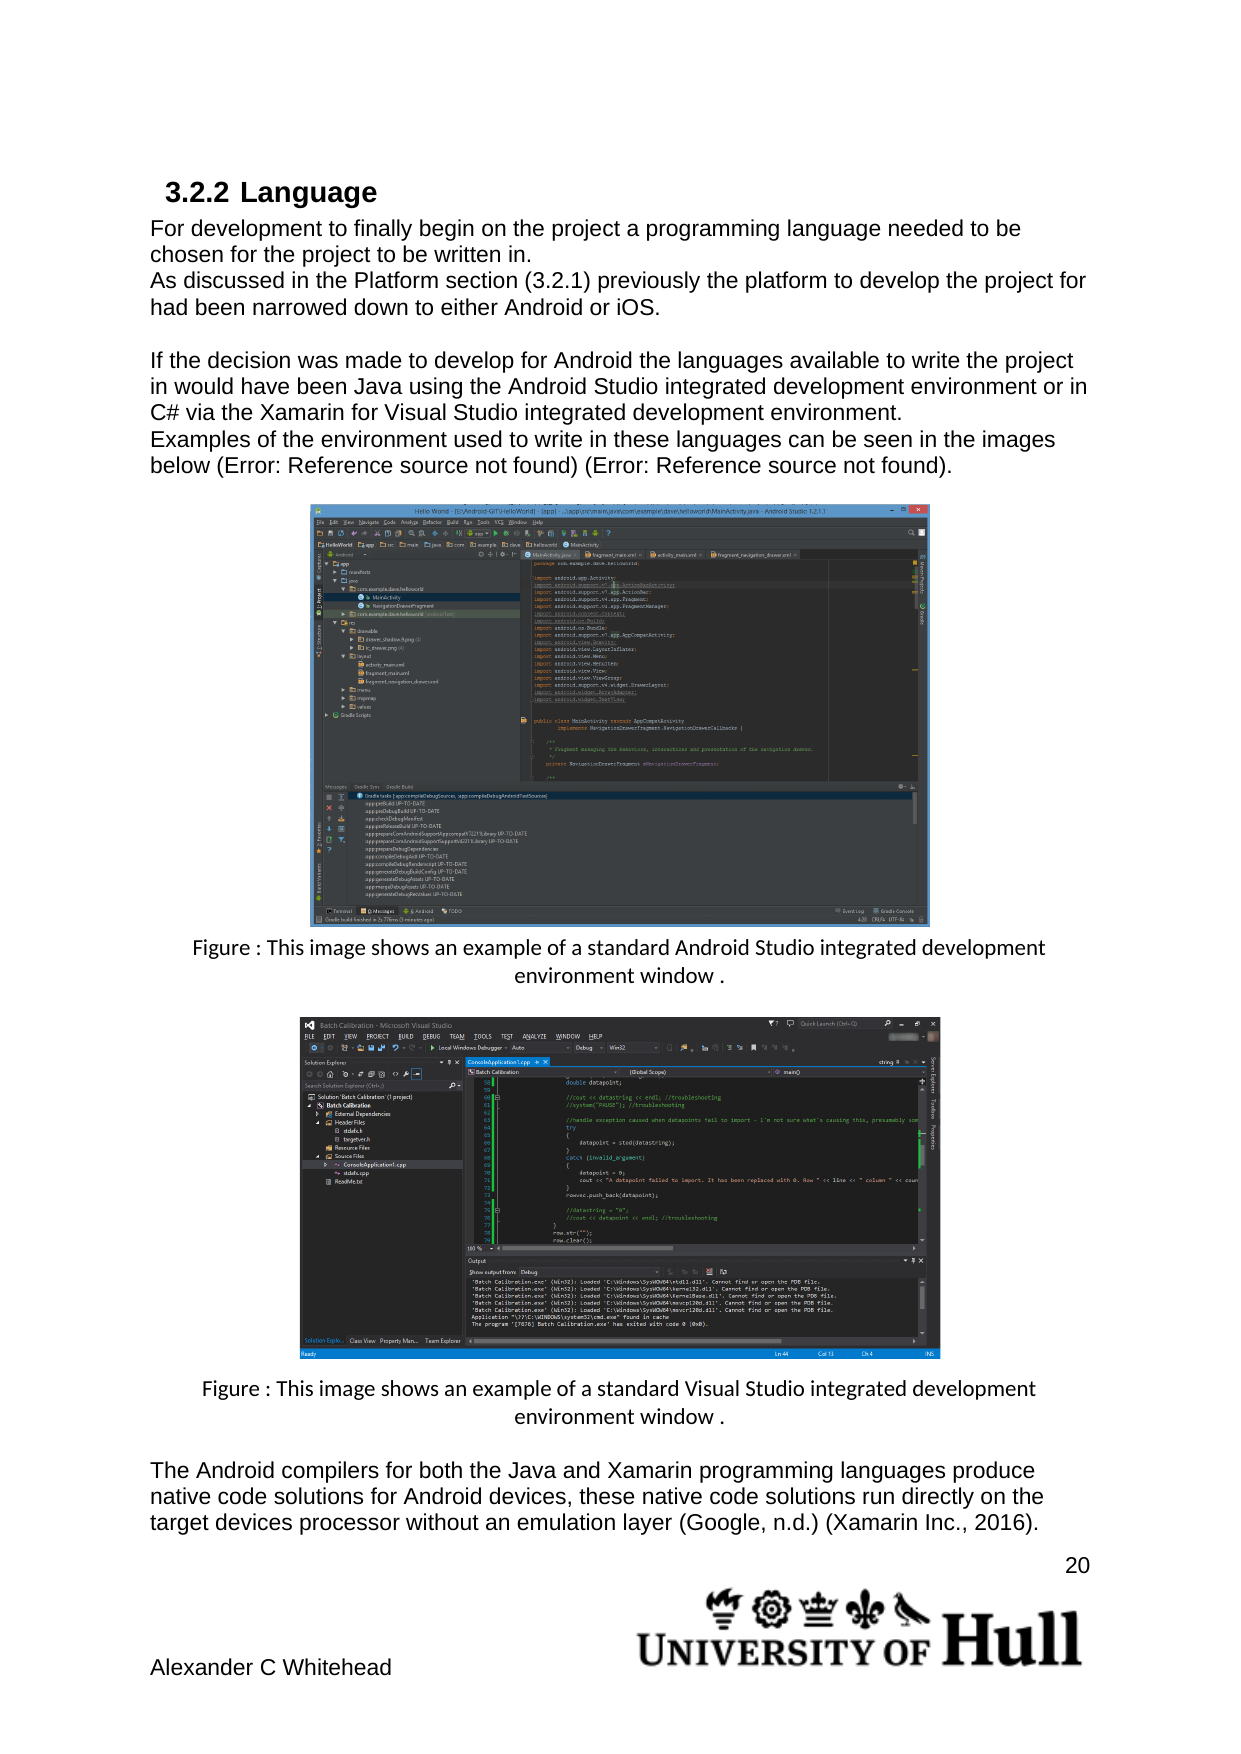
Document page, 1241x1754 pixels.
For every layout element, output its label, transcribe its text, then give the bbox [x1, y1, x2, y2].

subtitle Language [165, 175, 1090, 208]
text The Android compilers for both the Java and Xamarin programming languages produce native code solutions for Android devices, these native code solutions run directly on the target devices processor without an emulation layer [CITATION Goo16 \l 2057 ] [ CITATION Xam161 \l 2057 ]. [150, 1457, 1090, 1536]
text As discussed in the Platform section (3.2.1) previously the platform to develop the project for had been narrowed down to either Android or iOS. [150, 267, 1090, 320]
picture [310, 504, 930, 927]
text Examples of the environment used to write in these languages can be seen in the images below (Figure 8) (Figure 9). [150, 426, 1090, 478]
text If the decision was made to develop for Android the languages available to write the project in would have been Java using the Android Studio integrated development environment or in C# via the Xamarin for Visual Studio integrated development environment. [150, 347, 1090, 426]
picture [299, 1017, 941, 1359]
text For development to finally begin on the project a programming language needed to be chosen for the project to be written in. [150, 215, 1090, 267]
picture [630, 1578, 1091, 1676]
